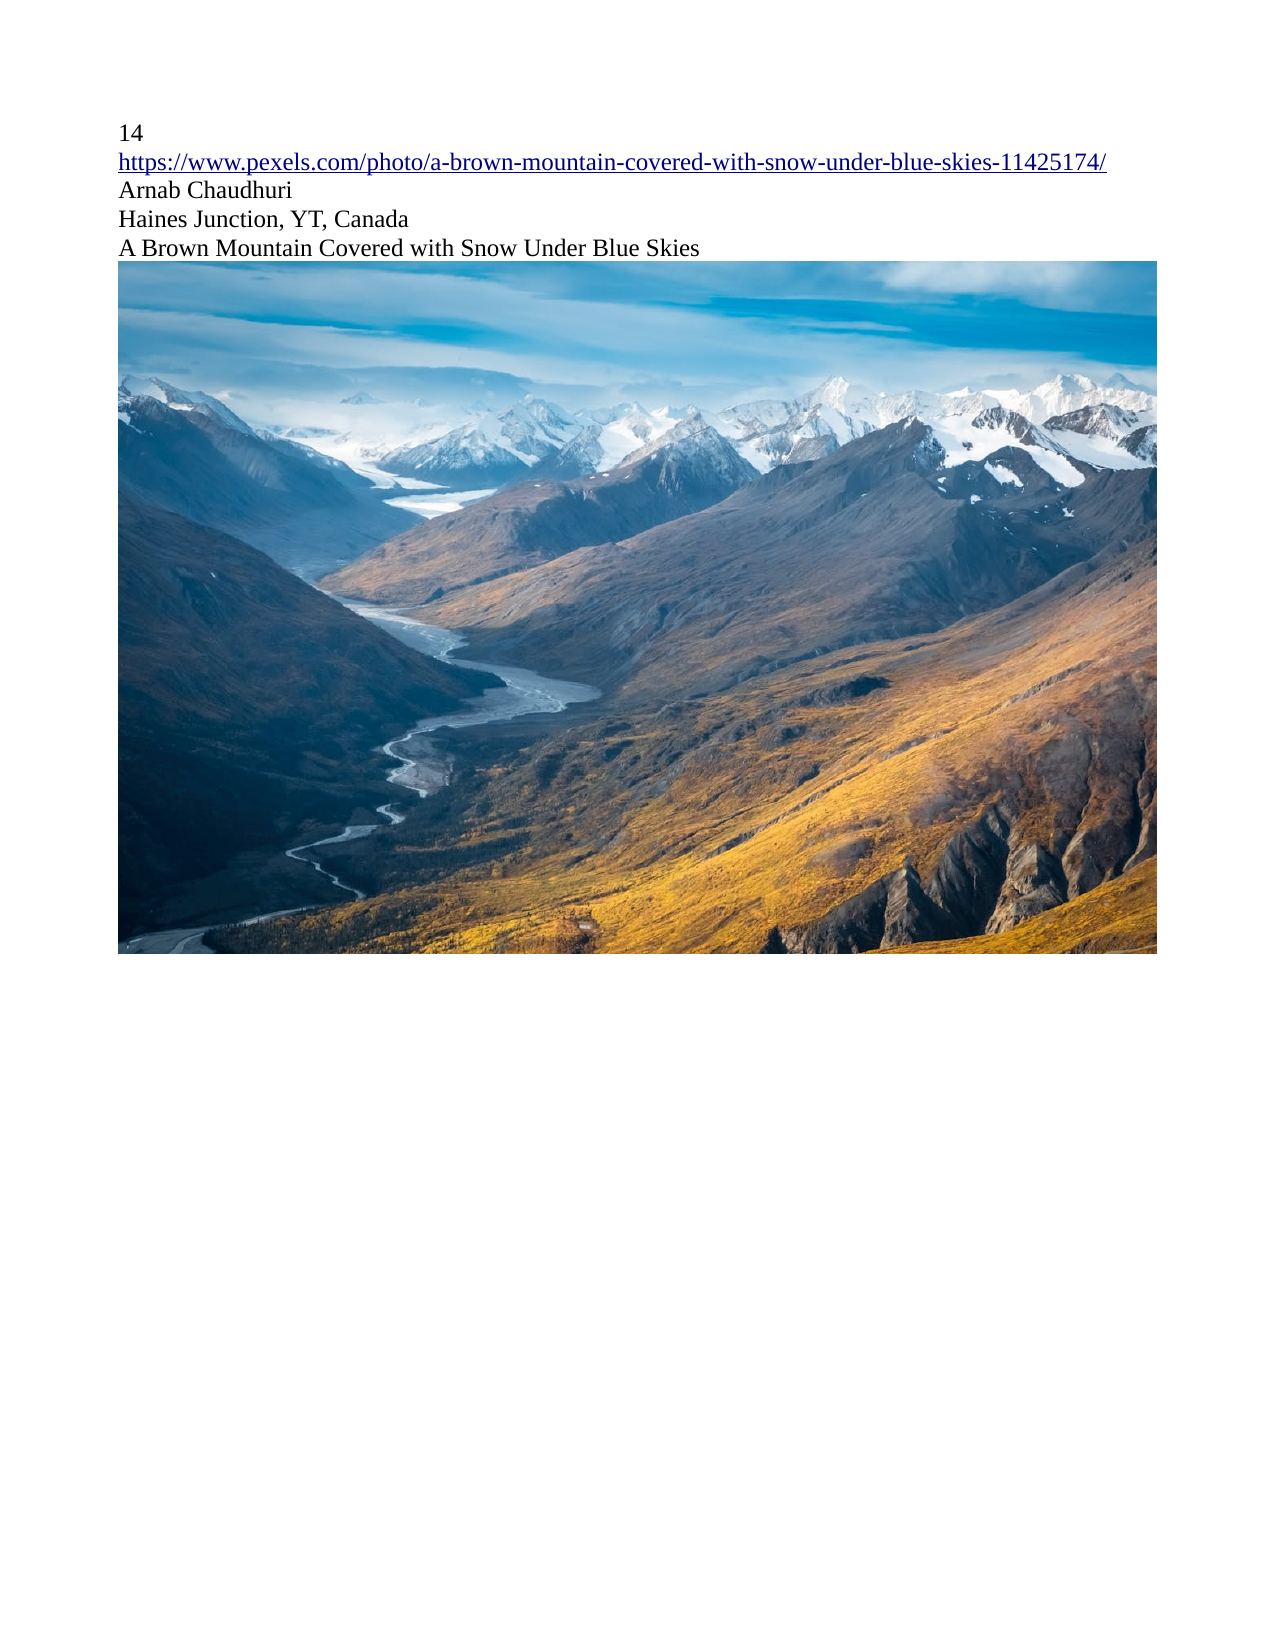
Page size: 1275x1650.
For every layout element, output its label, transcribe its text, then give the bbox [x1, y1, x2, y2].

text Arnab Chaudhuri [118, 176, 1157, 204]
text 14 [118, 118, 1157, 147]
picture [118, 261, 1157, 954]
text A Brown Mountain Covered with Snow Under Blue Skies [118, 233, 1157, 261]
text https://www.pexels.com/photo/a-brown-mountain-covered-with-snow-under-blue-skies-11425174/ [118, 147, 1157, 176]
text Haines Junction, YT, Canada [118, 204, 1157, 233]
